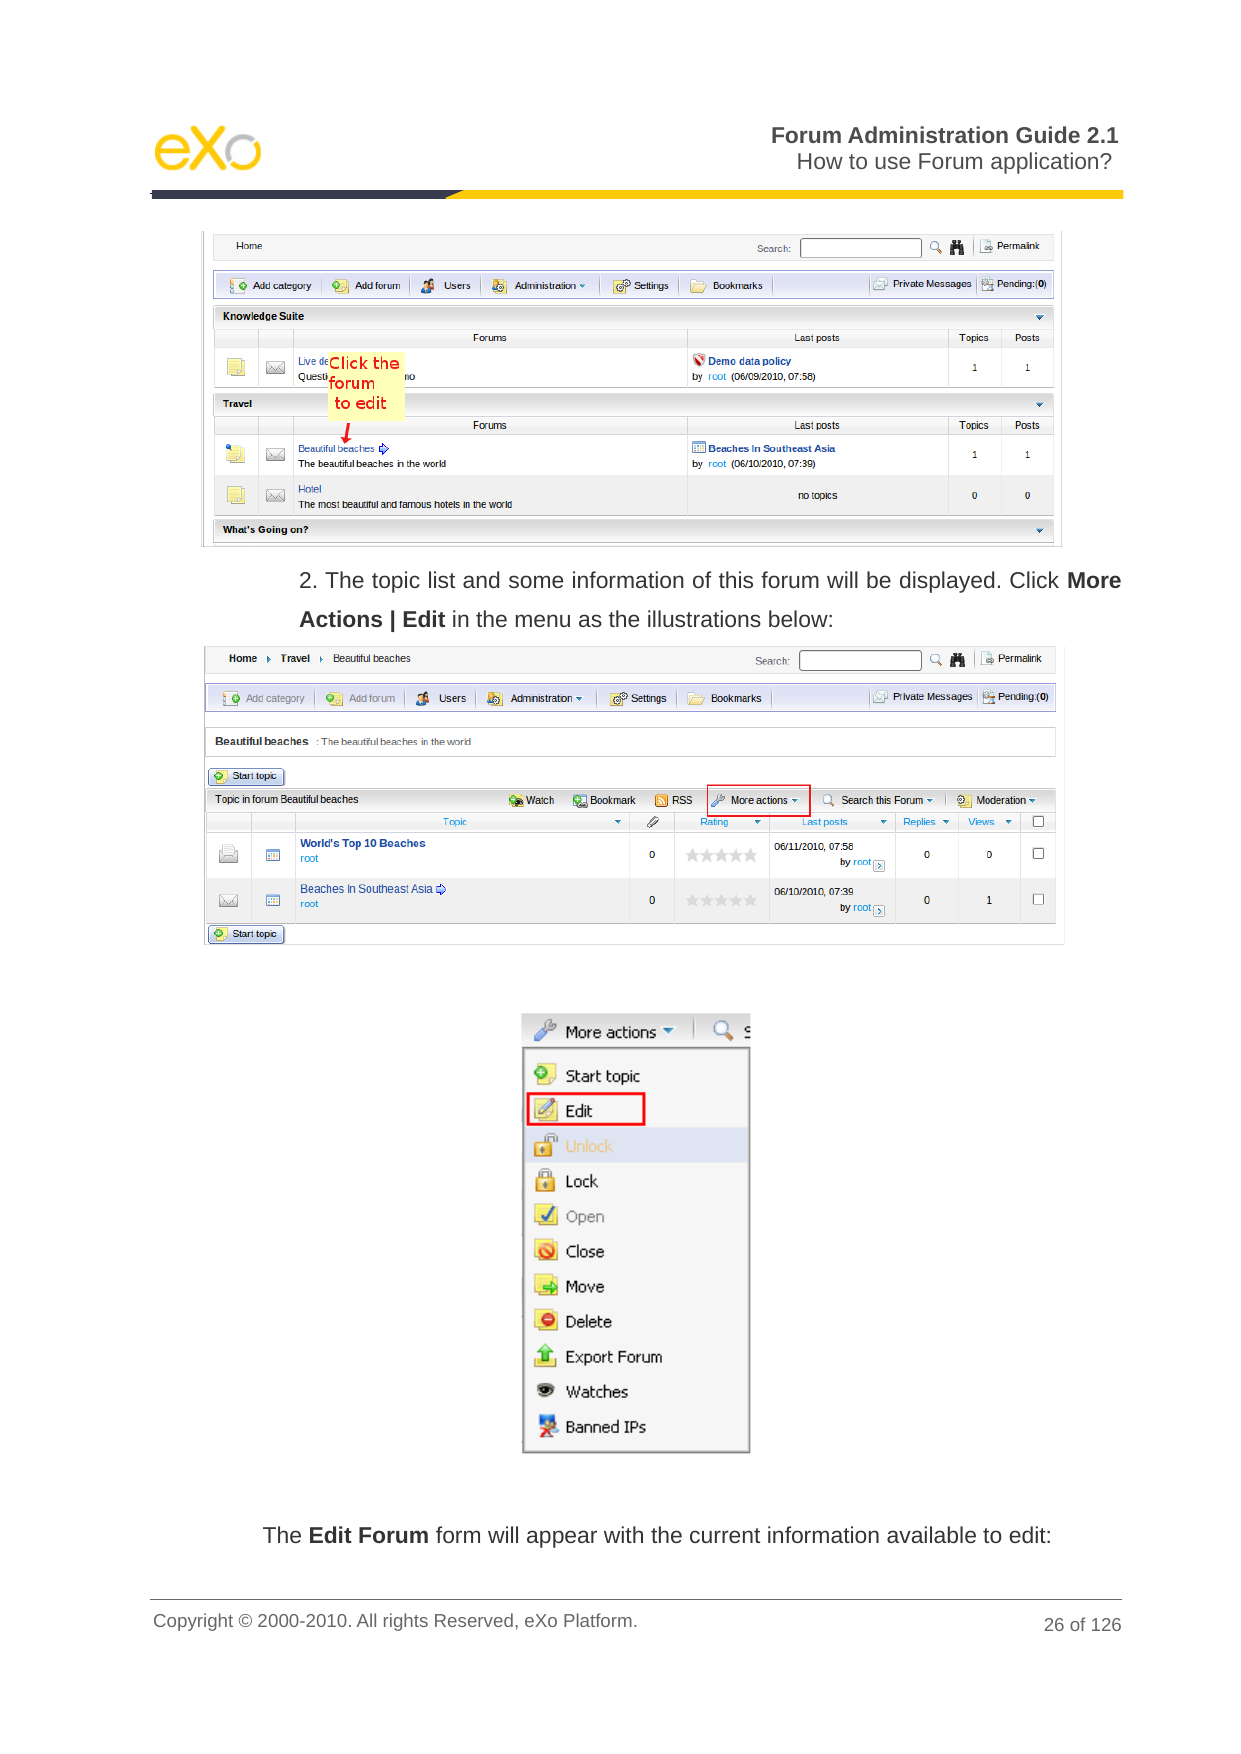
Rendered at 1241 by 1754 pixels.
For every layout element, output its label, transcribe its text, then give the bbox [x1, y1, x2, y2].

picture [201, 231, 1062, 547]
picture [204, 646, 1065, 945]
picture [151, 190, 1124, 199]
list The Edit Forum form will appear with the current information available to edit: [225, 1522, 1122, 1548]
picture [521, 1012, 751, 1455]
picture [155, 125, 262, 171]
list 2. The topic list and some information of this forum will be displayed. Click More Actions | Edit in the menu as the illustrations below: [261, 223, 1122, 633]
